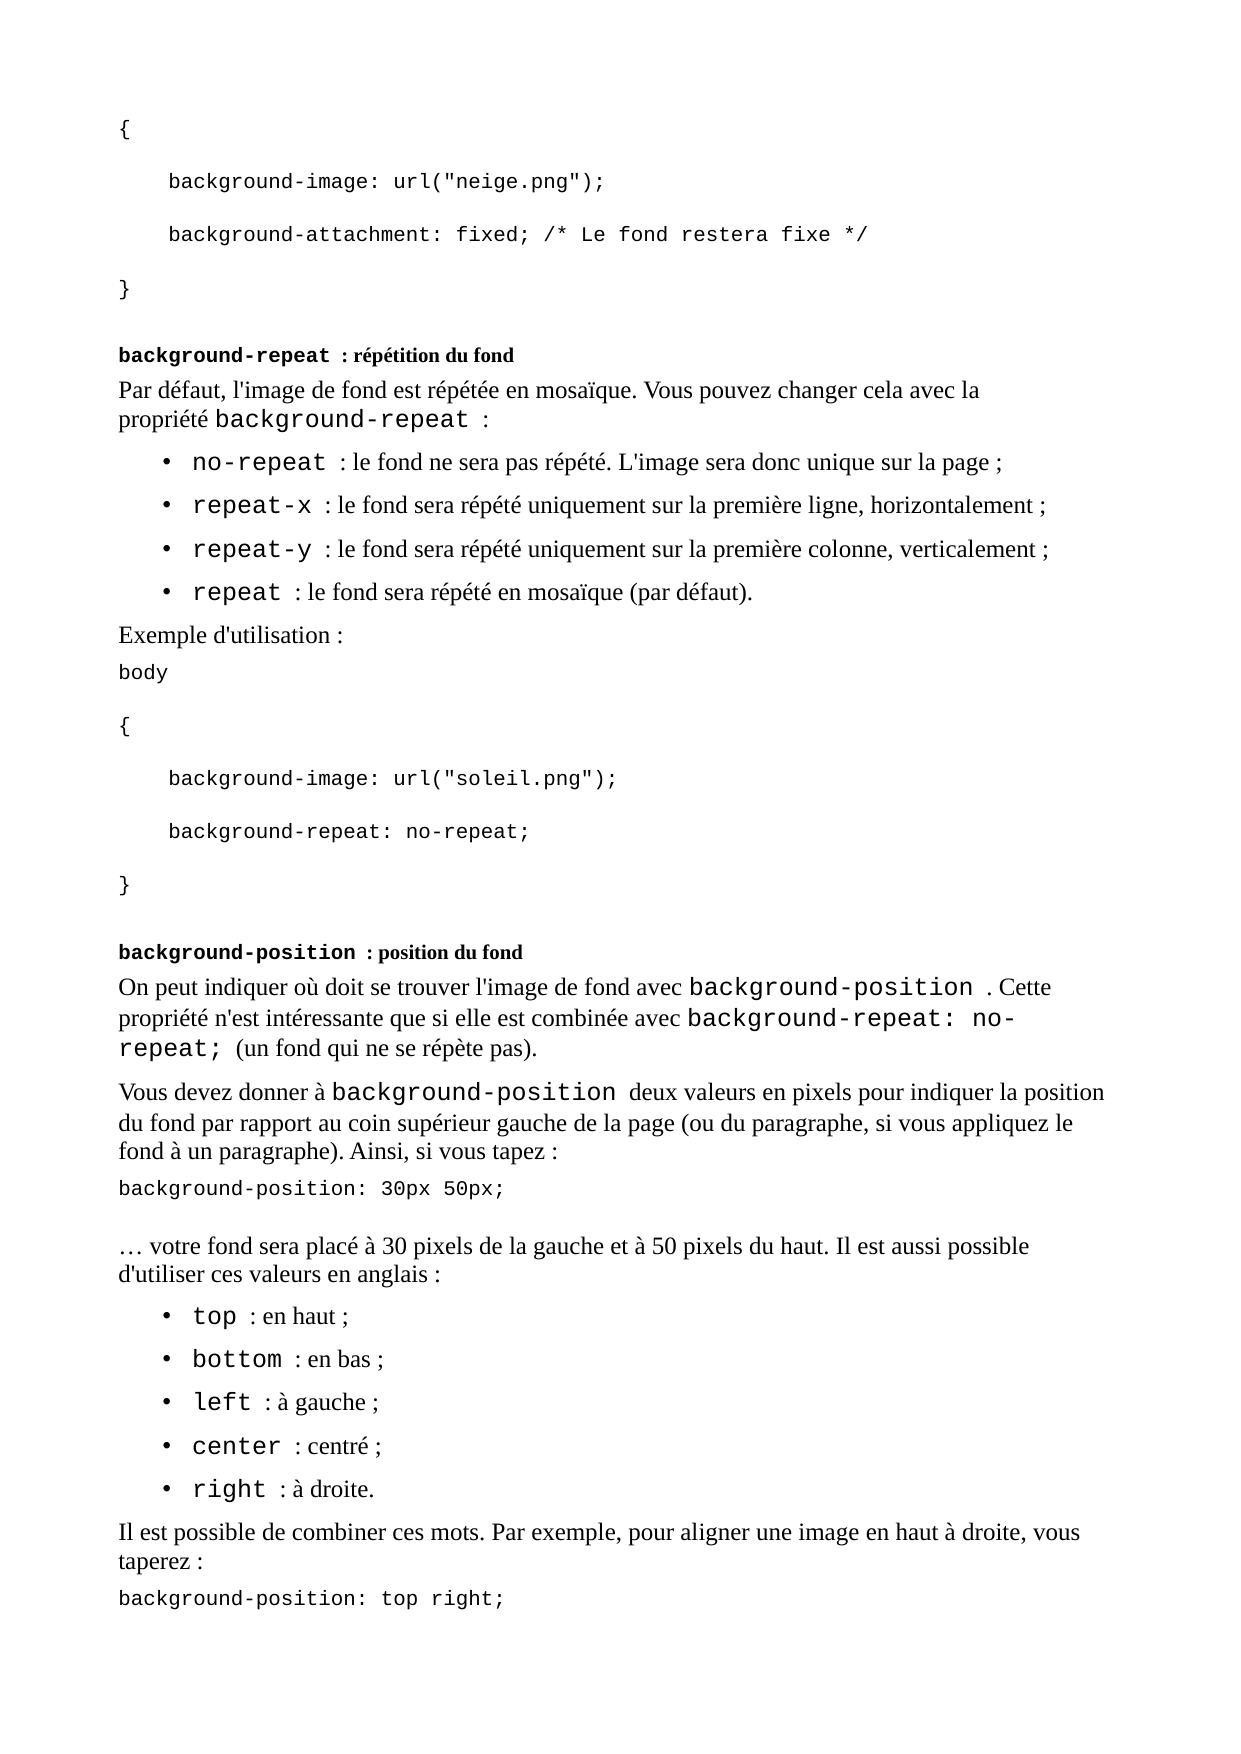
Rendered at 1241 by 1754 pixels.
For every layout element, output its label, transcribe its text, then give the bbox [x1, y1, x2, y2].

text On peut indiquer où doit se trouver l'image de fond avec background-position . Cette propriété n'est intéressante que si elle est combinée avec background-repeat: no-repeat; (un fond qui ne se répète pas). [118, 972, 1122, 1064]
text background-position: top right; [118, 1587, 1122, 1611]
list no-repeat : le fond ne sera pas répété. L'image sera donc unique sur la page ; [162, 447, 1122, 478]
subtitle background-position : position du fond [118, 940, 1122, 966]
text Exemple d'utilisation : [118, 621, 1122, 649]
list right : à droite. [162, 1474, 1122, 1505]
text Il est possible de combiner ces mots. Par exemple, pour aligner une image en haut à droite, vous taperez : [118, 1517, 1122, 1575]
text { [118, 118, 1122, 142]
list bottom : en bas ; [162, 1344, 1122, 1375]
subtitle background-repeat : répétition du fond [118, 343, 1122, 369]
text background-image: url("neige.png"); [118, 171, 1122, 195]
text … votre fond sera placé à 30 pixels de la gauche et à 50 pixels du haut. Il est aussi possible d'utiliser ces valeurs en anglais : [118, 1231, 1122, 1288]
list top : en haut ; [162, 1301, 1122, 1332]
text } [118, 874, 1122, 898]
text body [118, 662, 1122, 685]
text Vous devez donner à background-position deux valeurs en pixels pour indiquer la position du fond par rapport au coin supérieur gauche de la page (ou du paragraphe, si vous appliquez le fond à un paragraphe). Ainsi, si vous tapez : [118, 1077, 1122, 1165]
text background-image: url("soleil.png"); [118, 768, 1122, 792]
text { [118, 715, 1122, 738]
text background-attachment: fixed; /* Le fond restera fixe */ [118, 224, 1122, 248]
list repeat : le fond sera répété en mosaïque (par défaut). [162, 577, 1122, 608]
text background-repeat: no-repeat; [118, 821, 1122, 845]
list repeat-x : le fond sera répété uniquement sur la première ligne, horizontalement ; [162, 491, 1122, 521]
list left : à gauche ; [162, 1387, 1122, 1418]
text } [118, 277, 1122, 301]
list repeat-y : le fond sera répété uniquement sur la première colonne, verticalement ; [162, 534, 1122, 565]
text background-position: 30px 50px; [118, 1178, 1122, 1201]
text Par défaut, l'image de fond est répétée en mosaïque. Vous pouvez changer cela avec la propriété background-repeat : [118, 375, 1122, 435]
list center : centré ; [162, 1431, 1122, 1462]
